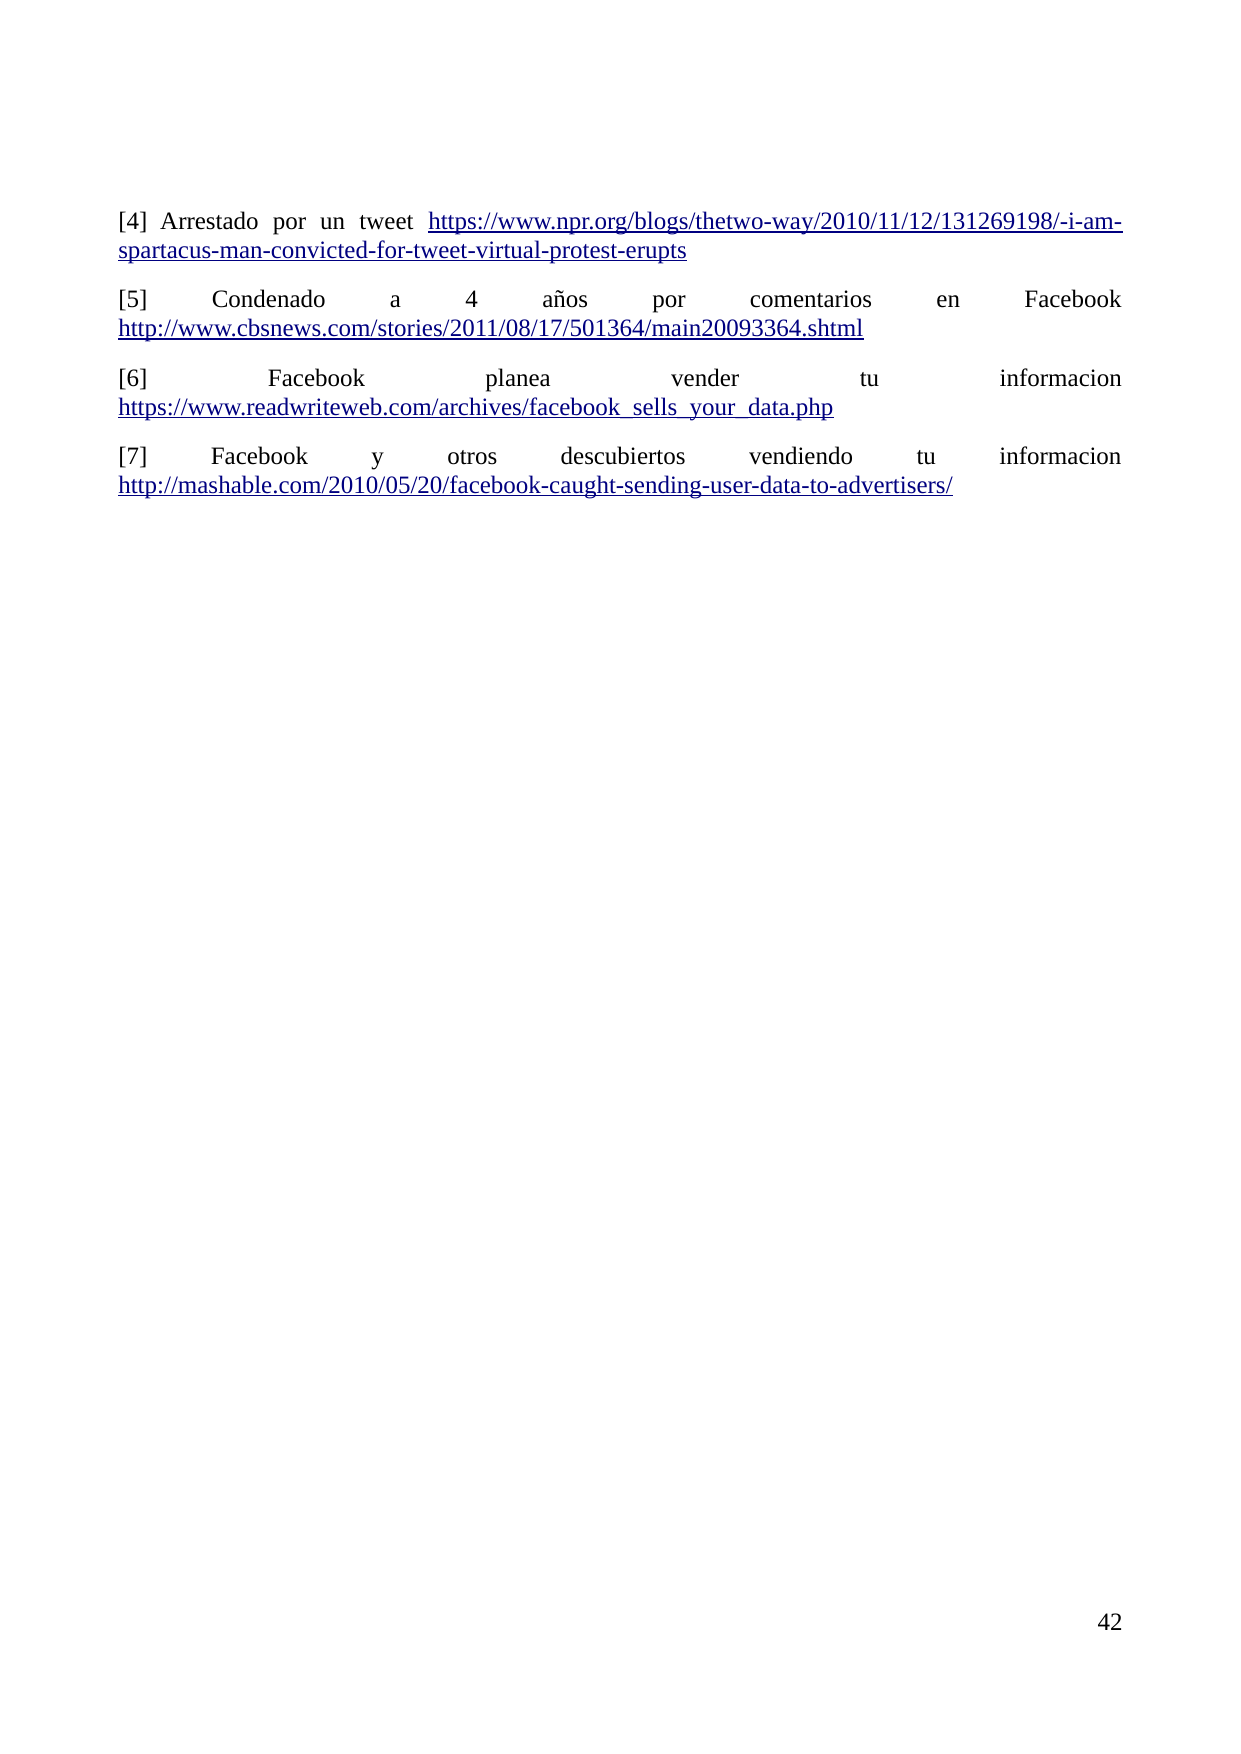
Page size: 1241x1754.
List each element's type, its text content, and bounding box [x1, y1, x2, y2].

text [5] Condenado a 4 años por comentarios en Facebook http://www.cbsnews.com/stories/2011/08/17/501364/main20093364.shtml [118, 284, 1122, 342]
text [4] Arrestado por un tweet https://www.npr.org/blogs/thetwo-way/2010/11/12/131269198/-i-am-spartacus-man-convicted-for-tweet-virtual-protest-erupts [118, 206, 1122, 264]
text [7] Facebook y otros descubiertos vendiendo tu informacion http://mashable.com/2010/05/20/facebook-caught-sending-user-data-to-advertisers/ [118, 441, 1122, 499]
text [6] Facebook planea vender tu informacion https://www.readwriteweb.com/archives/facebook_sells_your_data.php [118, 363, 1122, 420]
